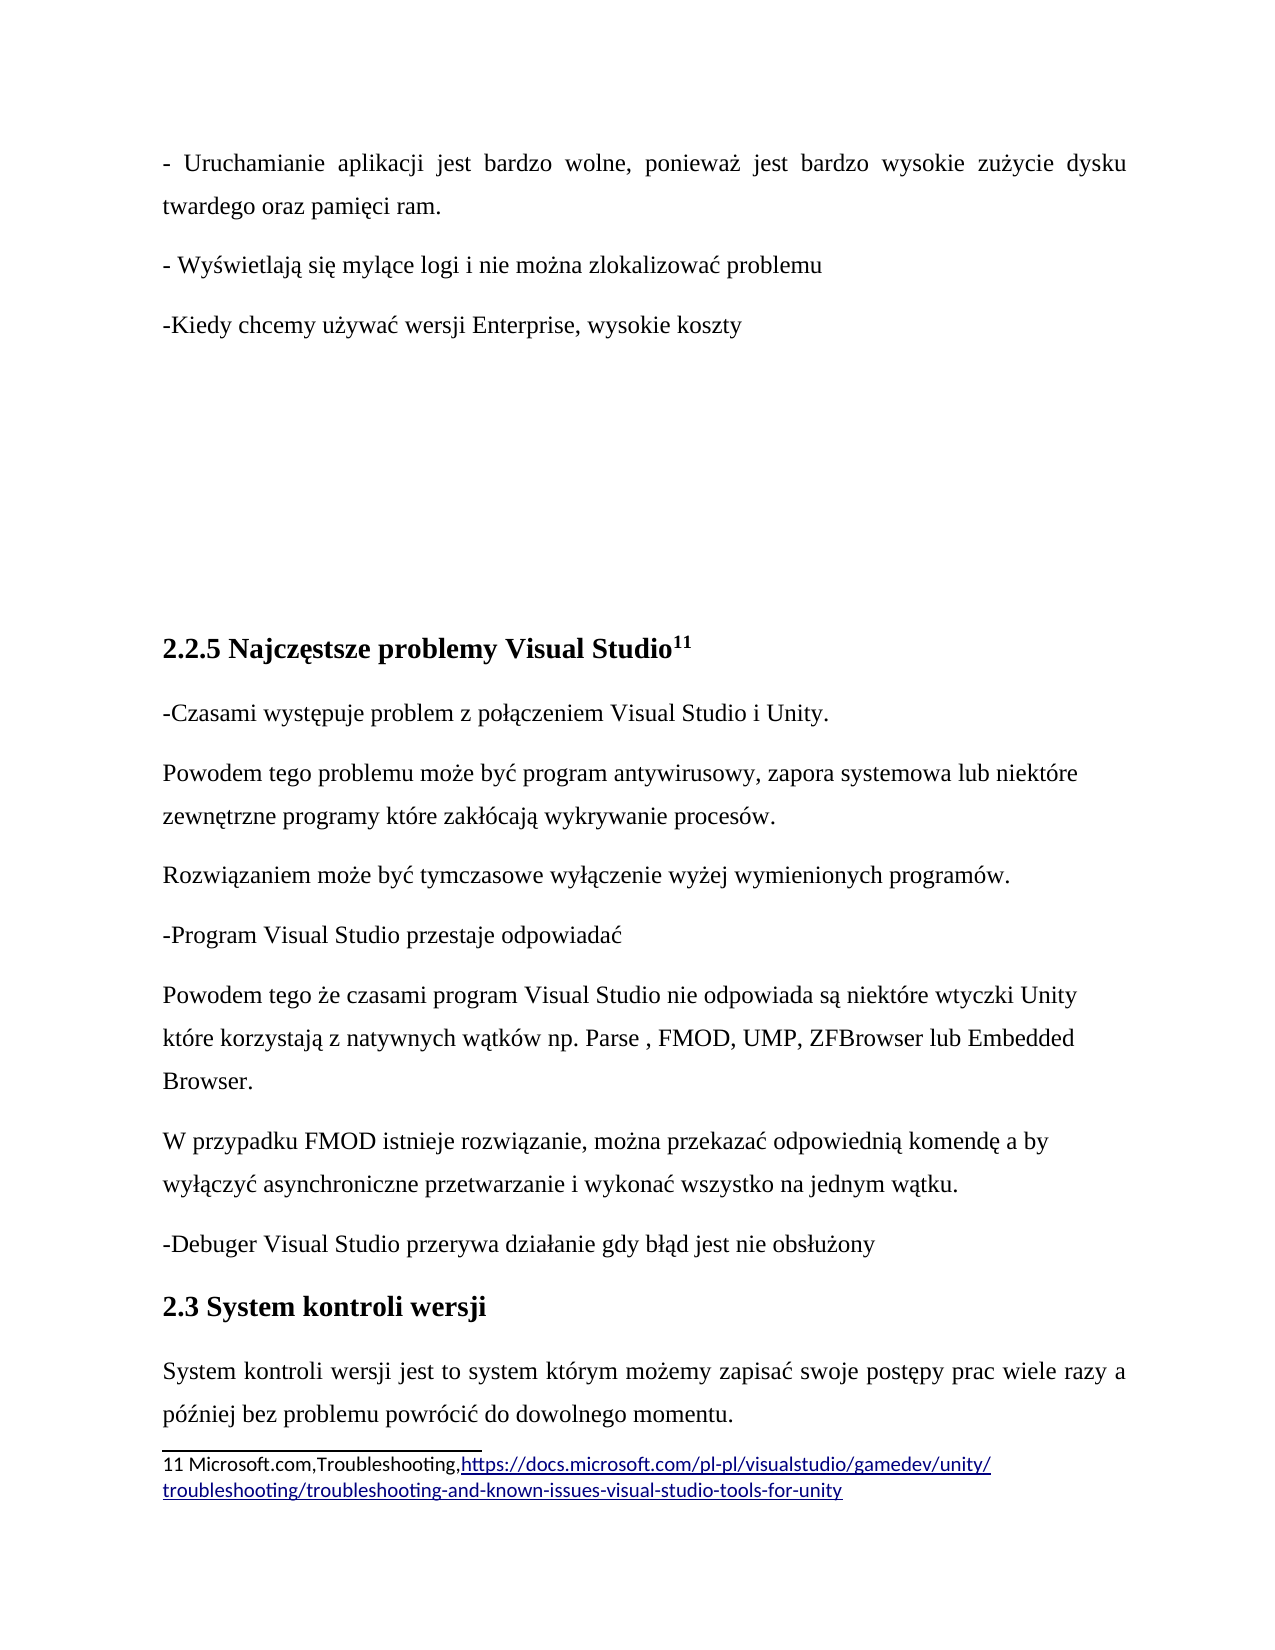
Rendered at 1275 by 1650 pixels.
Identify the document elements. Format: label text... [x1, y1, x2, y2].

text Rozwiązaniem może być tymczasowe wyłączenie wyżej wymienionych programów. [162, 861, 1127, 889]
text Powodem tego problemu może być program antywirusowy, zapora systemowa lub niektóre zewnętrzne programy które zakłócają wykrywanie procesów. [162, 758, 1127, 829]
text - Wyświetlają się mylące logi i nie można zlokalizować problemu [162, 251, 1127, 279]
text -Program Visual Studio przestaje odpowiadać [162, 920, 1127, 949]
text - Uruchamianie aplikacji jest bardzo wolne, ponieważ jest bardzo wysokie zużycie dysku twardego oraz pamięci ram. [162, 148, 1127, 219]
text 2.3 System kontroli wersji [162, 1289, 1127, 1322]
text -Debuger Visual Studio przerywa działanie gdy błąd jest nie obsłużony [162, 1229, 1127, 1258]
text Powodem tego że czasami program Visual Studio nie odpowiada są niektóre wtyczki Unity które korzystają z natywnych wątków np. Parse , FMOD, UMP, ZFBrowser lub Embedded Browser. [162, 980, 1127, 1095]
text Microsoft.com,Troubleshooting,https://docs.microsoft.com/pl-pl/visualstudio/gamedev/unity/troubleshooting/troubleshooting-and-known-issues-visual-studio-tools-for-unity [162, 1452, 1127, 1502]
text -Kiedy chcemy używać wersji Enterprise, wysokie koszty [162, 310, 1127, 339]
text System kontroli wersji jest to system którym możemy zapisać swoje postępy prac wiele razy a później bez problemu powrócić do dowolnego momentu. [162, 1356, 1127, 1428]
text W przypadku FMOD istnieje rozwiązanie, można przekazać odpowiednią komendę a by wyłączyć asynchroniczne przetwarzanie i wykonać wszystko na jednym wątku. [162, 1126, 1127, 1198]
text -Czasami występuje problem z połączeniem Visual Studio i Unity. [162, 698, 1127, 727]
text 2.2.5 Najczęstsze problemy Visual Studio [162, 631, 1127, 664]
